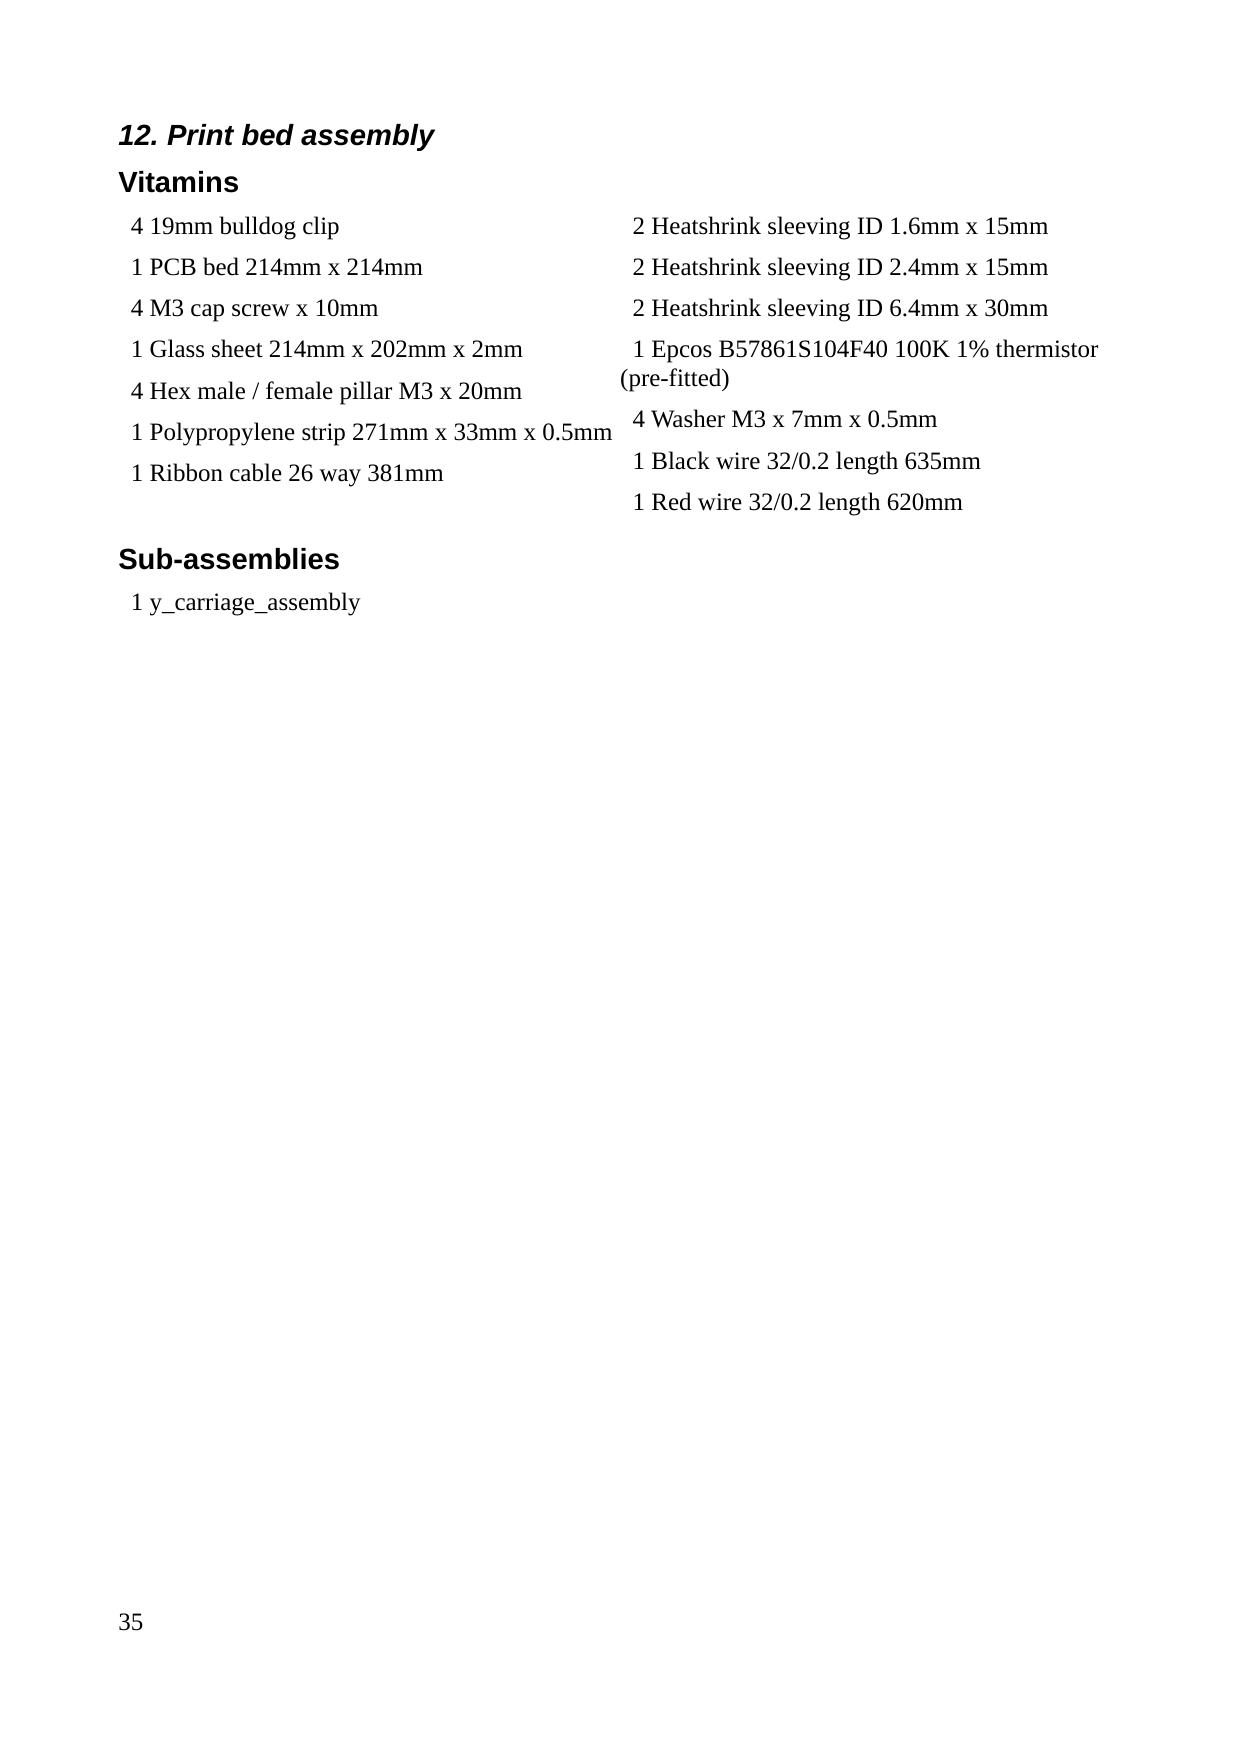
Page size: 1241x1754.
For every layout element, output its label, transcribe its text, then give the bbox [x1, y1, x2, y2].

subtitle Sub-assemblies [118, 542, 1122, 575]
subtitle Print bed assembly [118, 118, 1122, 152]
table_header 2 Heatshrink sleeving ID 1.6mm x 15mm 2 Heatshrink sleeving ID 2.4mm x 15mm 2 Heatshrink sleeving ID 6.4mm x 30mm 1 Epcos B57861S104F40 100K 1% thermistor (pre-fitted) 4 Washer M3 x 7mm x 0.5mm 1 Black wire 32/0.2 length 635mm 1 Red wire 32/0.2 length 620mm [620, 211, 1122, 528]
text 1 y_carriage_assembly [118, 587, 1122, 616]
table_header 4 19mm bulldog clip 1 PCB bed 214mm x 214mm 4 M3 cap screw x 10mm 1 Glass sheet 214mm x 202mm x 2mm 4 Hex male / female pillar M3 x 20mm 1 Polypropylene strip 271mm x 33mm x 0.5mm 1 Ribbon cable 26 way 381mm [118, 211, 620, 528]
subtitle Vitamins [118, 165, 1122, 199]
